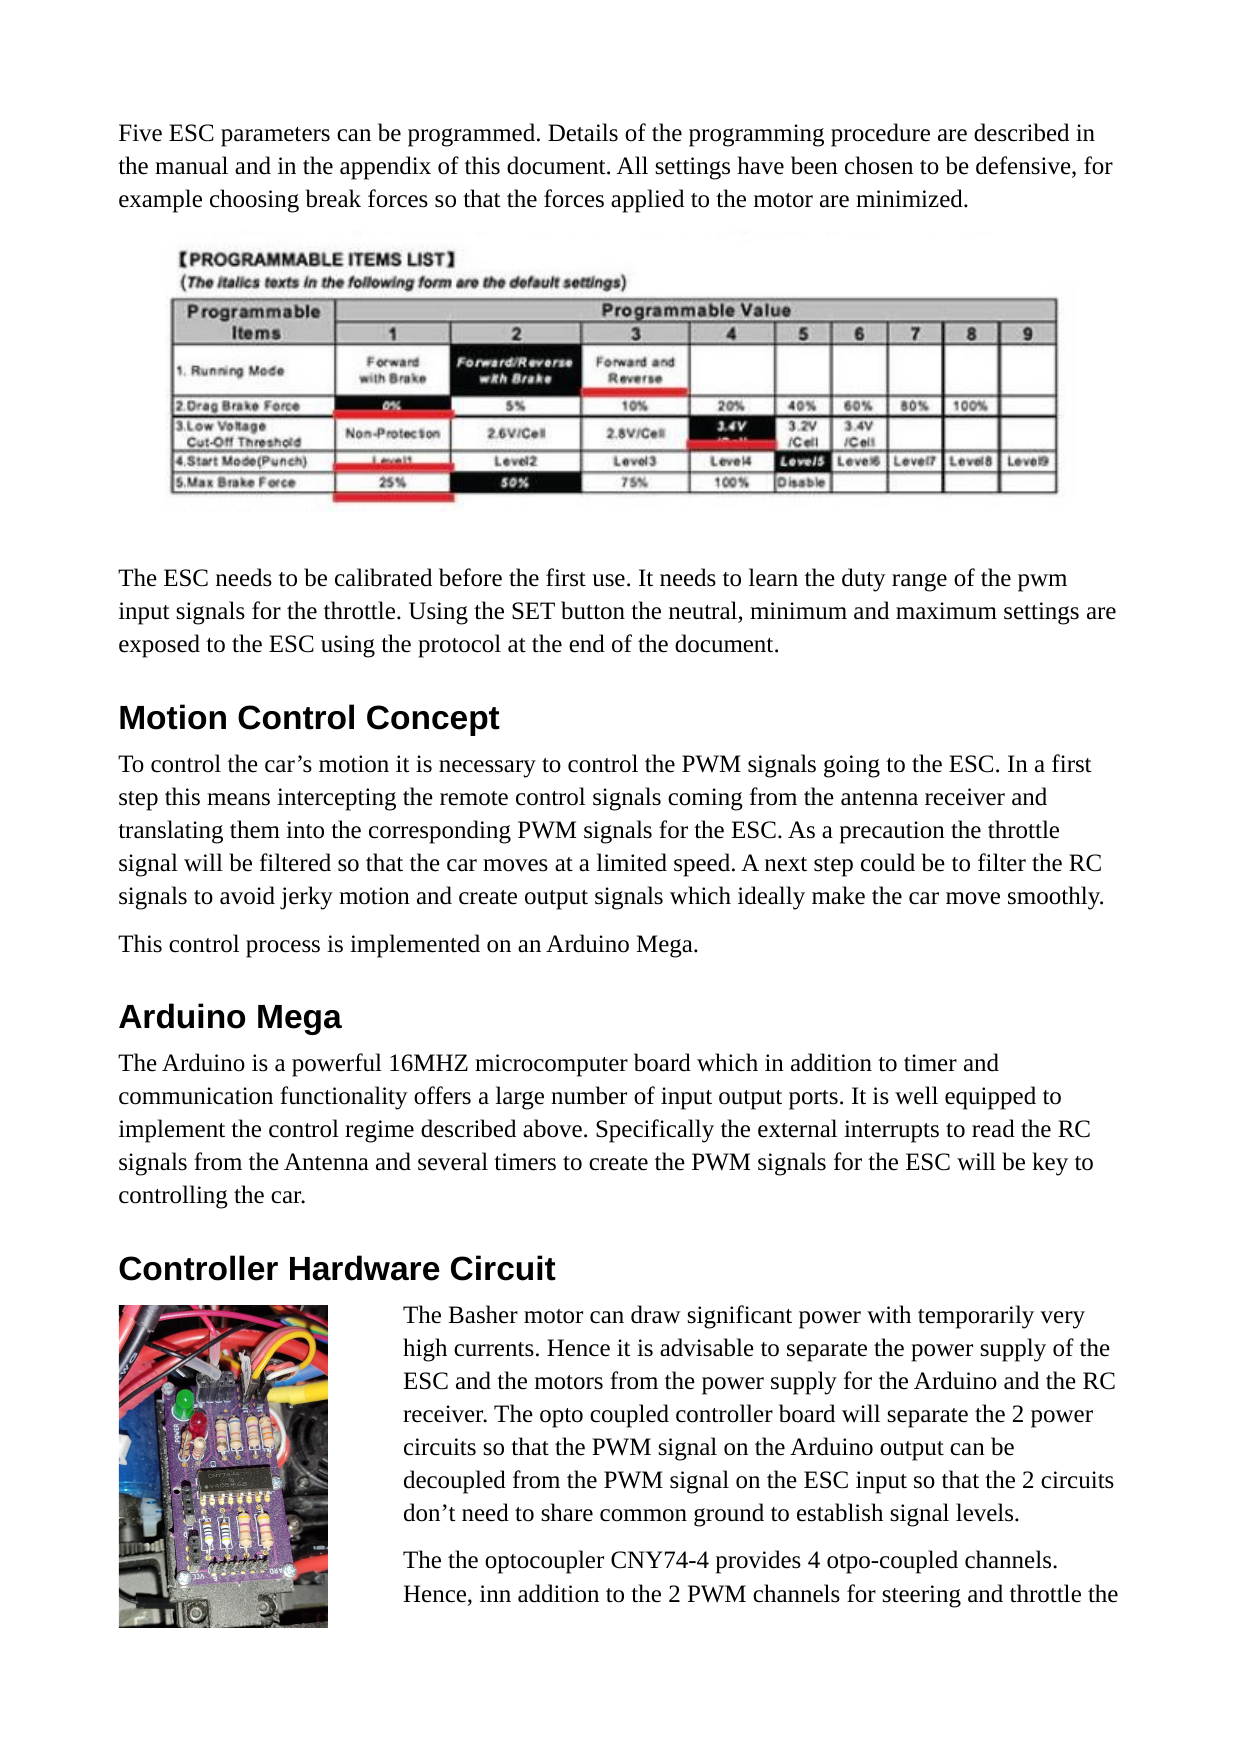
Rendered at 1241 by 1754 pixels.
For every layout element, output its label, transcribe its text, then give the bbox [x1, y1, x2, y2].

subtitle Controller Hardware Circuit [118, 1249, 1122, 1287]
subtitle Motion Control Concept [118, 698, 1122, 736]
text Five ESC parameters can be programmed. Details of the programming procedure are described in the manual and in the appendix of this document. All settings have been chosen to be defensive, for example choosing break forces so that the forces applied to the motor are minimized. [118, 118, 1122, 213]
text This control process is implemented on an Arduino Mega. [118, 929, 1122, 957]
picture [164, 231, 1076, 512]
picture [118, 1305, 328, 1628]
text The Basher motor can draw significant power with temporarily very high currents. Hence it is advisable to separate the power supply of the ESC and the motors from the power supply for the Arduino and the RC receiver. The opto coupled controller board will separate the 2 power circuits so that the PWM signal on the Arduino output can be decoupled from the PWM signal on the ESC input so that the 2 circuits don’t need to share common ground to establish signal levels. [118, 1300, 1122, 1527]
text The ESC needs to be calibrated before the first use. It needs to learn the duty range of the pwm input signals for the throttle. Using the SET button the neutral, minimum and maximum settings are exposed to the ESC using the protocol at the end of the document. [118, 563, 1122, 658]
text The Arduino is a powerful 16MHZ microcomputer board which in addition to timer and communication functionality offers a large number of input output ports. It is well equipped to implement the control regime described above. Specifically the external interrupts to read the RC signals from the Antenna and several timers to create the PWM signals for the ESC will be key to controlling the car. [118, 1048, 1122, 1209]
text The the optocoupler CNY74-4 provides 4 otpo-coupled channels. Hence, inn addition to the 2 PWM channels for steering and throttle the [328, 1546, 1122, 1607]
text To control the car’s motion it is necessary to control the PWM signals going to the ESC. In a first step this means intercepting the remote control signals coming from the antenna receiver and translating them into the corresponding PWM signals for the ESC. As a precaution the throttle signal will be filtered so that the car moves at a limited speed. A next step could be to filter the RC signals to avoid jerky motion and create output signals which ideally make the car move smoothly. [118, 749, 1122, 910]
subtitle Arduino Mega [118, 997, 1122, 1036]
